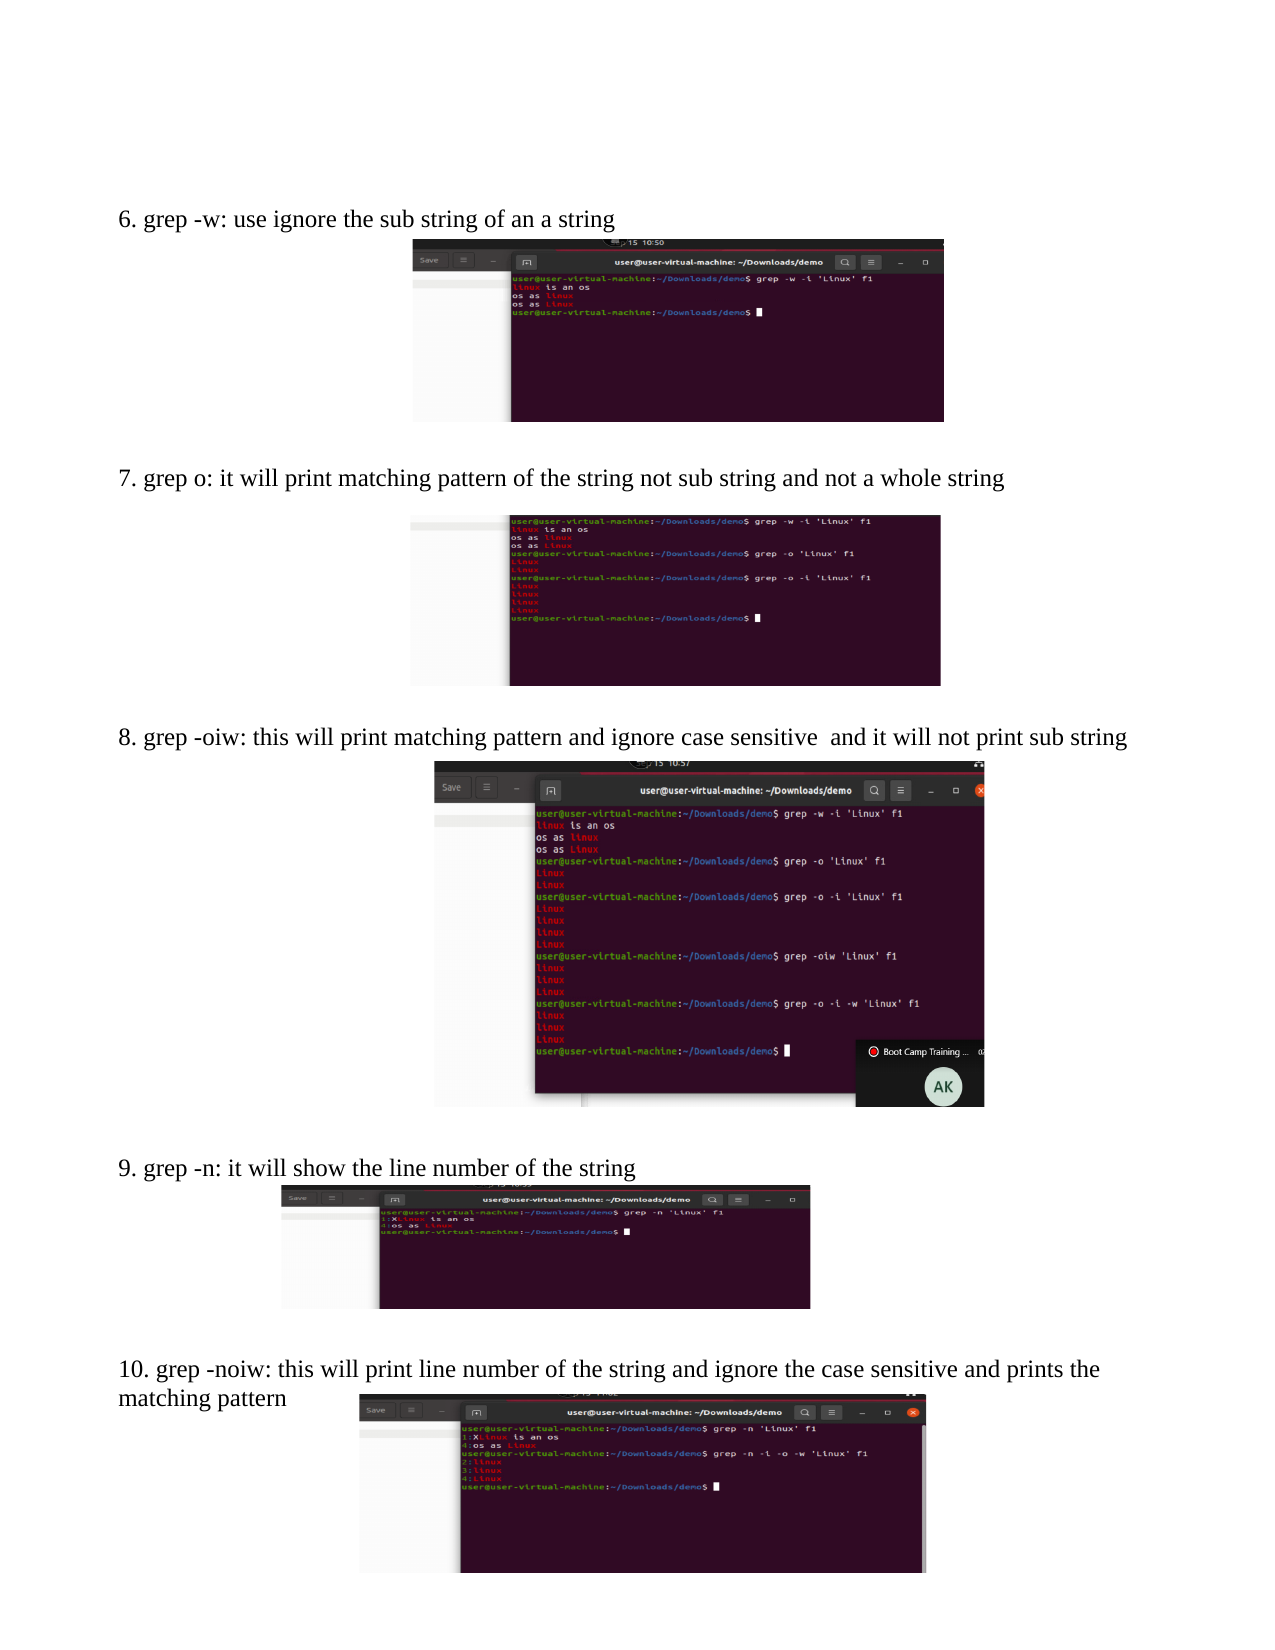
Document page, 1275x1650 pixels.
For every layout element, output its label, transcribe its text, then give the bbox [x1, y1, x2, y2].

picture [412, 239, 944, 422]
picture [434, 761, 985, 1107]
text 6. grep -w: use ignore the sub string of an a string [118, 204, 1157, 233]
text 10. grep -noiw: this will print line number of the string and ignore the case sensitive and prints the matching pattern [118, 1354, 1157, 1412]
text 8. grep -oiw: this will print matching pattern and ignore case sensitive and it will not print sub string [118, 722, 1157, 751]
picture [410, 515, 941, 686]
text 7. grep o: it will print matching pattern of the string not sub string and not a whole string [118, 463, 1157, 492]
picture [359, 1394, 927, 1573]
text 9. grep -n: it will show the line number of the string [118, 1153, 1157, 1182]
picture [281, 1185, 811, 1309]
